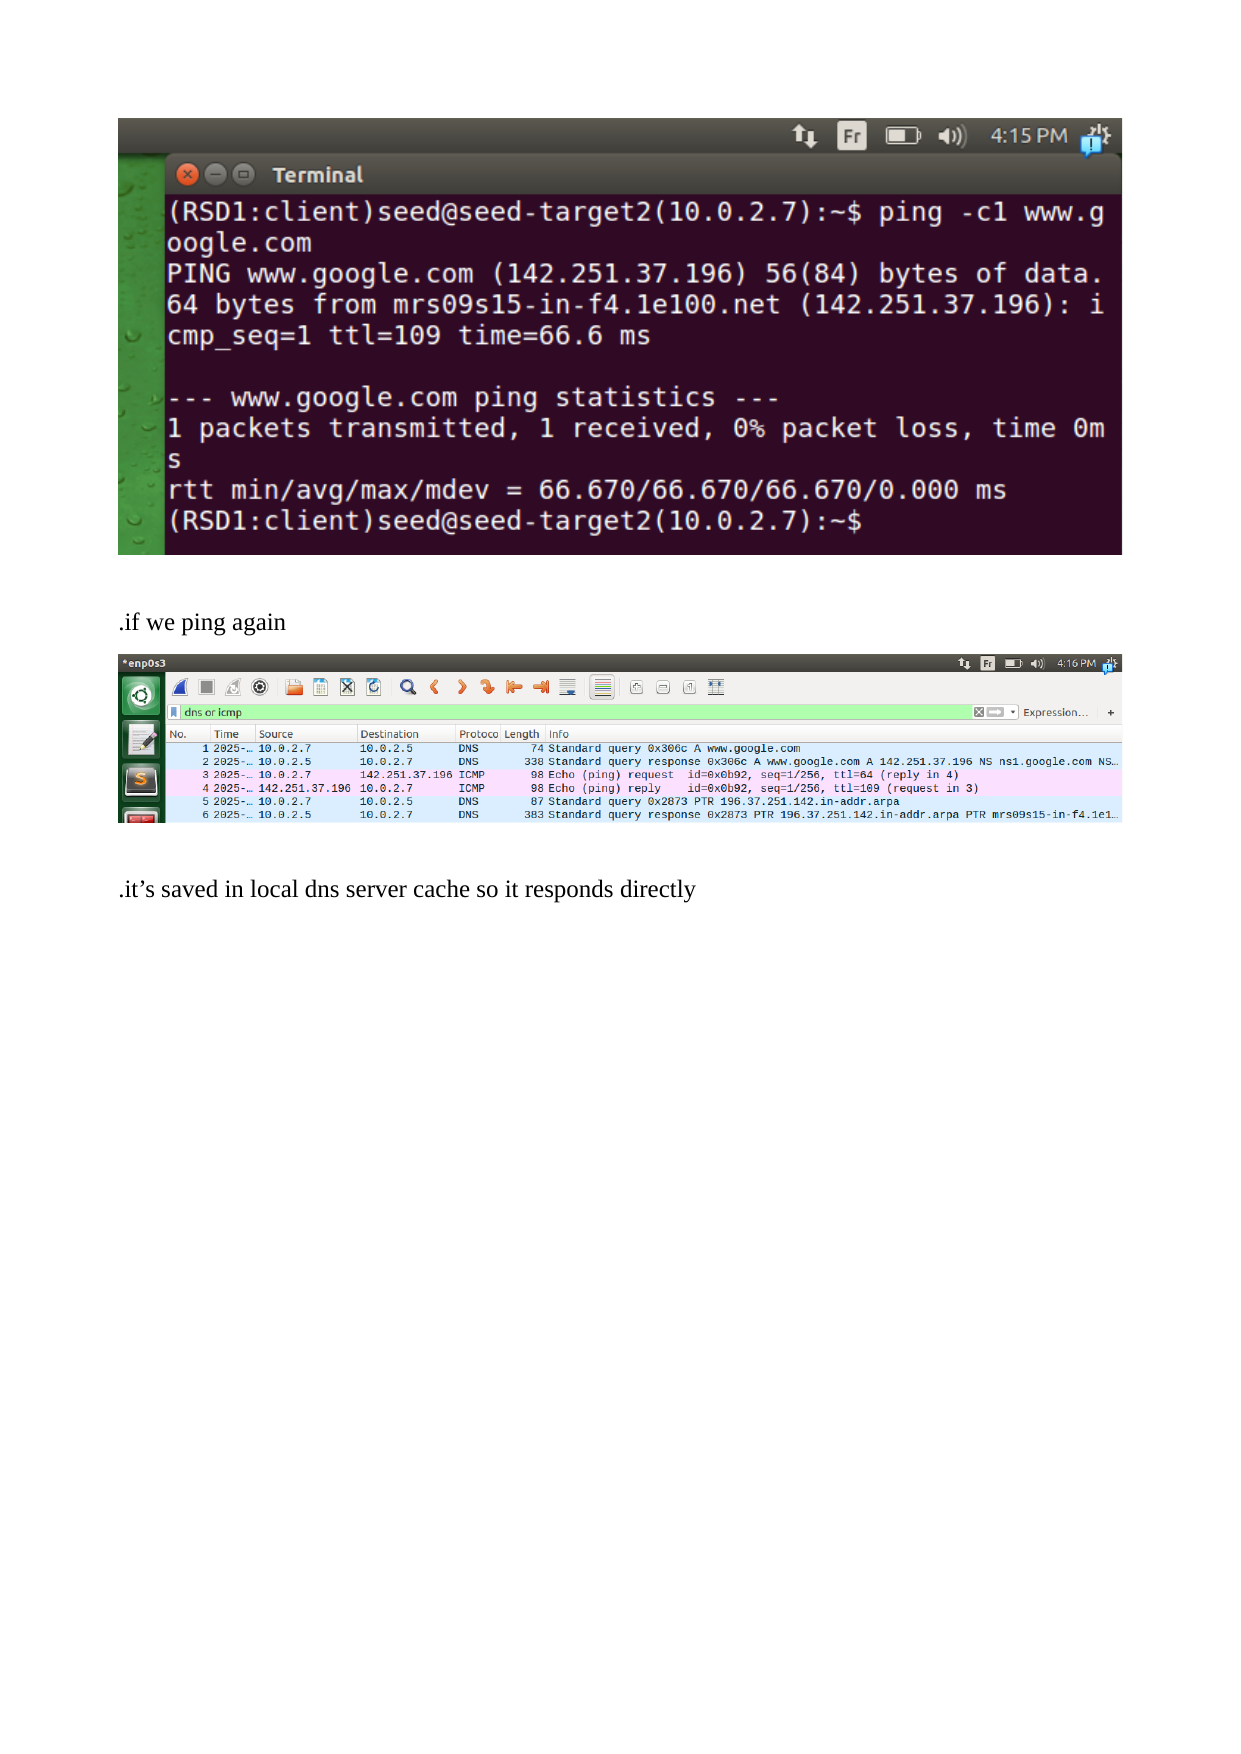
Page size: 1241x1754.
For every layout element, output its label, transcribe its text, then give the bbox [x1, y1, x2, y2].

picture [118, 654, 1123, 823]
text .if we ping again [118, 607, 1122, 635]
picture [118, 118, 1123, 555]
text .it’s saved in local dns server cache so it responds directly [118, 874, 1122, 903]
